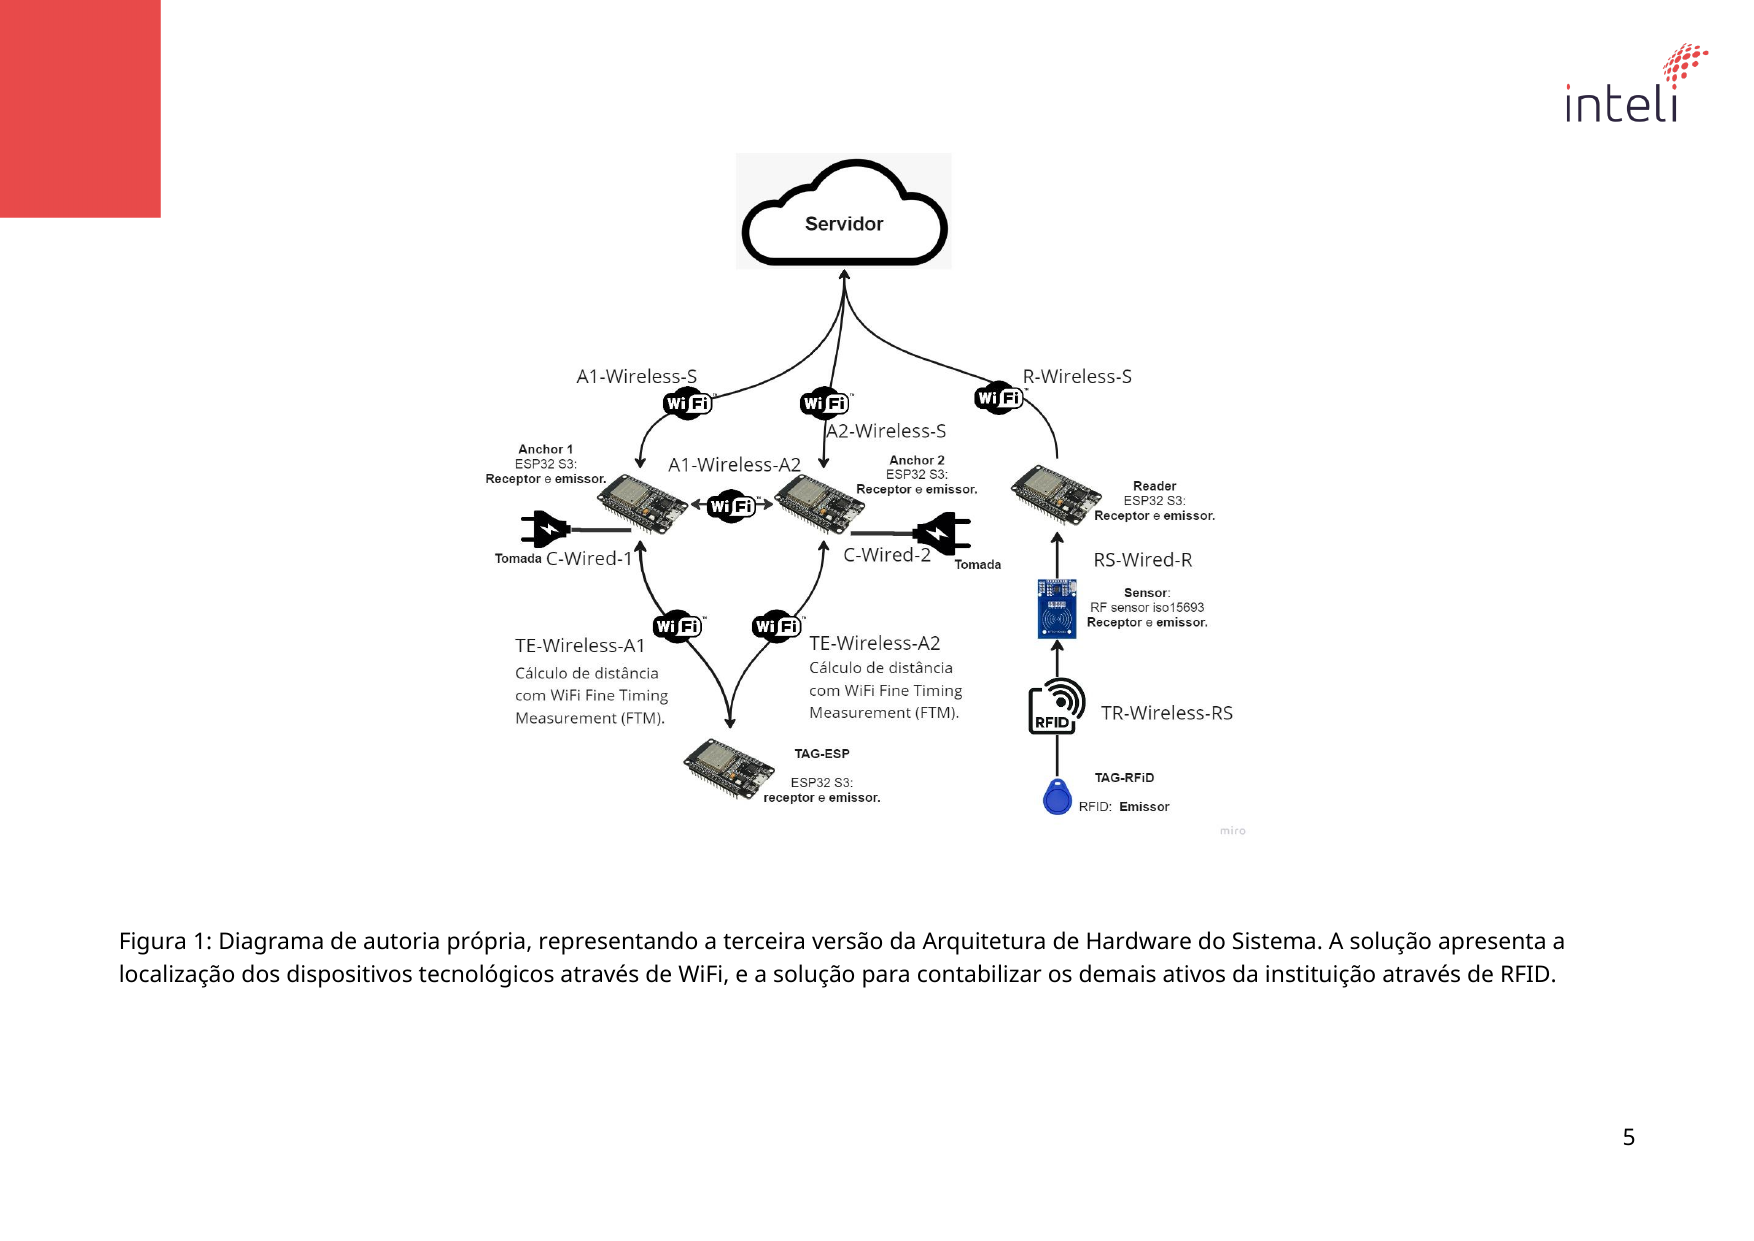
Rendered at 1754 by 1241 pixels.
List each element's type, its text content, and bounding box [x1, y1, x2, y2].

picture [1566, 43, 1709, 122]
picture [464, 118, 1264, 853]
picture [0, 0, 161, 218]
text Figura 1: Diagrama de autoria própria, representando a terceira versão da Arquitetura de Hardware do Sistema. A solução apresenta a localização dos dispositivos tecnológicos através de WiFi, e a solução para contabilizar os demais ativos da instituição através de RFID. [118, 925, 1636, 990]
